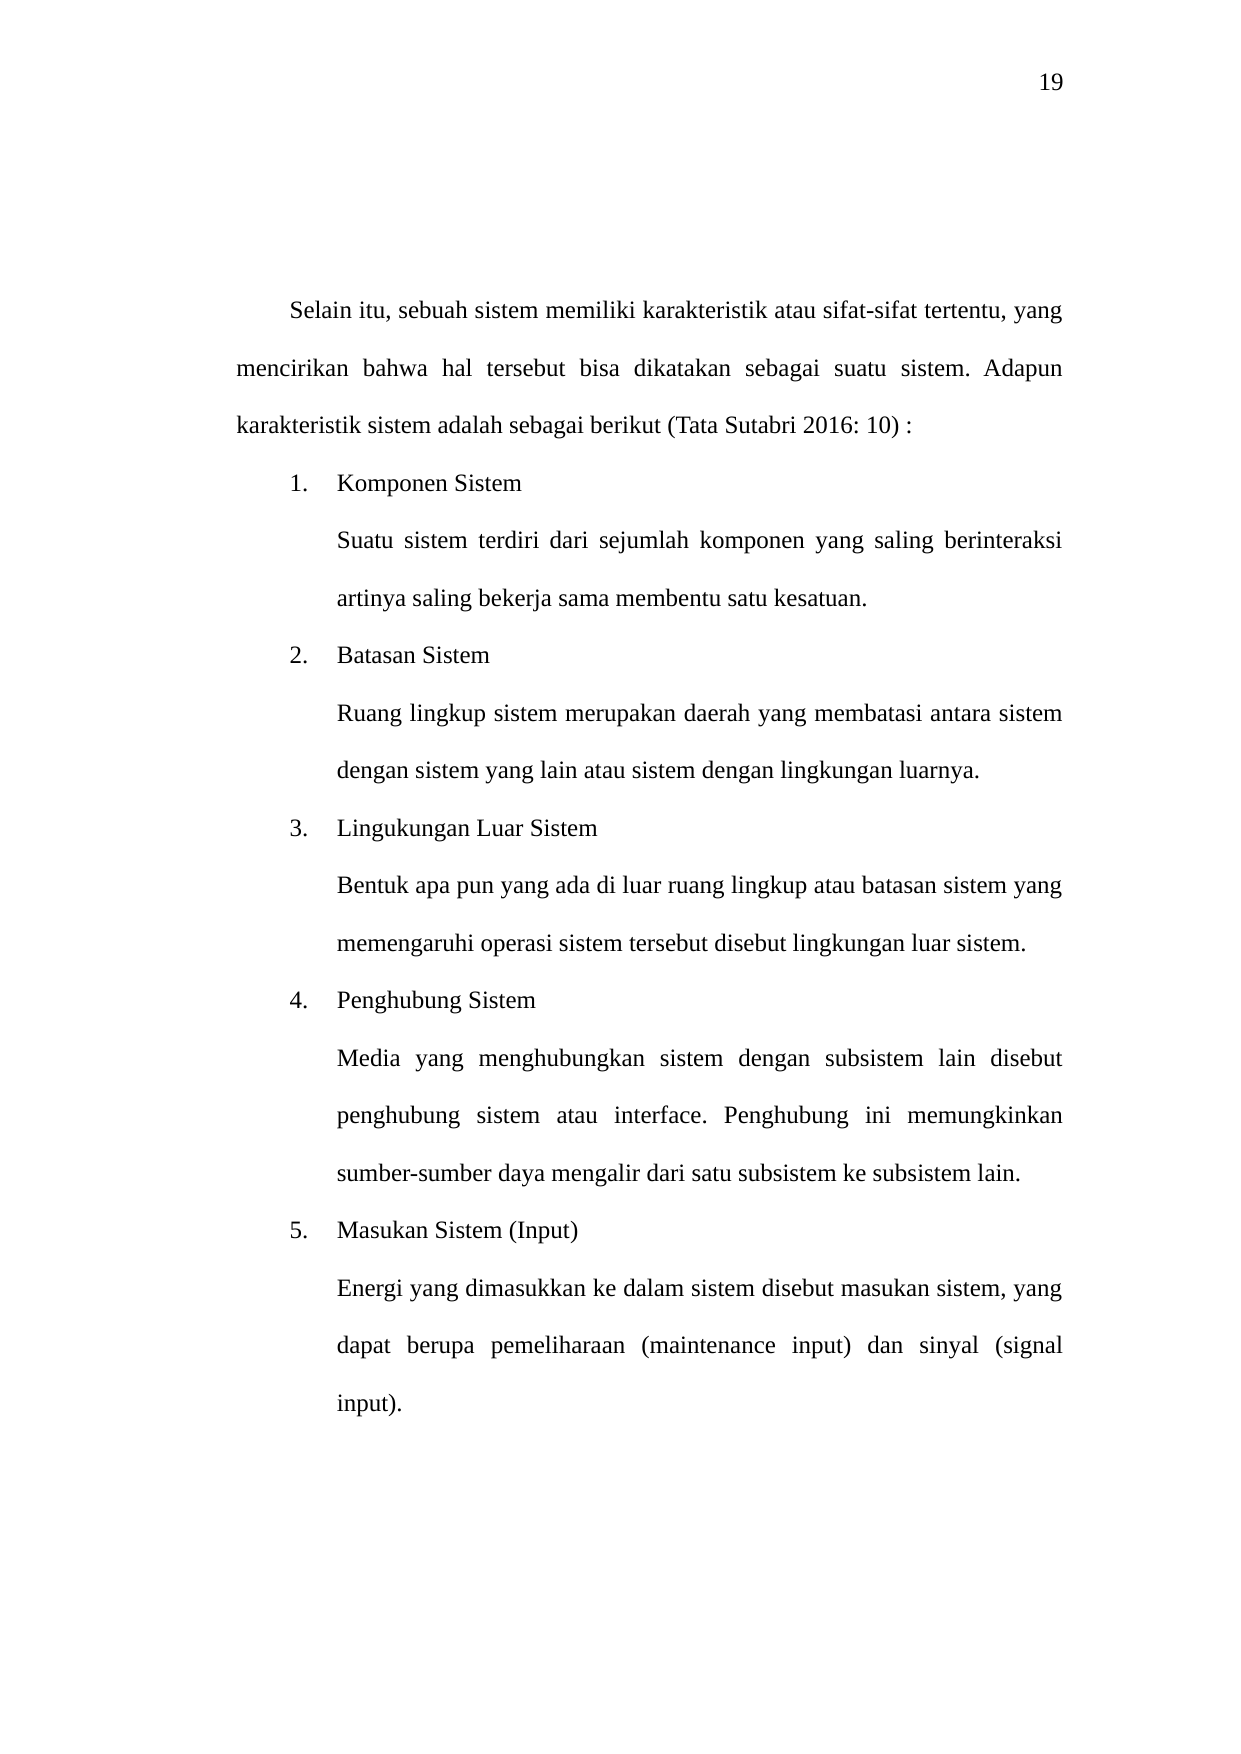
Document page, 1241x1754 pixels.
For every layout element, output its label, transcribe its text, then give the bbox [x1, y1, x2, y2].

list Ruang lingkup sistem merupakan daerah yang membatasi antara sistem dengan sistem yang lain atau sistem dengan lingkungan luarnya. [289, 698, 1063, 784]
list Masukan Sistem (Input) [289, 1215, 1063, 1244]
list Media yang menghubungkan sistem dengan subsistem lain disebut penghubung sistem atau interface. Penghubung ini memungkinkan sumber-sumber daya mengalir dari satu subsistem ke subsistem lain. [289, 1043, 1063, 1187]
list Lingukungan Luar Sistem [289, 813, 1063, 842]
list Penghubung Sistem [289, 985, 1063, 1014]
text Selain itu, sebuah sistem memiliki karakteristik atau sifat-sifat tertentu, yang mencirikan bahwa hal tersebut bisa dikatakan sebagai suatu sistem. Adapun karakteristik sistem adalah sebagai berikut (Tata Sutabri 2016: 10) : [236, 295, 1063, 439]
list Suatu sistem terdiri dari sejumlah komponen yang saling berinteraksi artinya saling bekerja sama membentu satu kesatuan. [289, 525, 1063, 612]
list Batasan Sistem [289, 640, 1063, 669]
list Bentuk apa pun yang ada di luar ruang lingkup atau batasan sistem yang memengaruhi operasi sistem tersebut disebut lingkungan luar sistem. [289, 870, 1063, 957]
list Energi yang dimasukkan ke dalam sistem disebut masukan sistem, yang dapat berupa pemeliharaan (maintenance input) dan sinyal (signal input). [289, 1273, 1063, 1417]
list Komponen Sistem [289, 468, 1063, 497]
